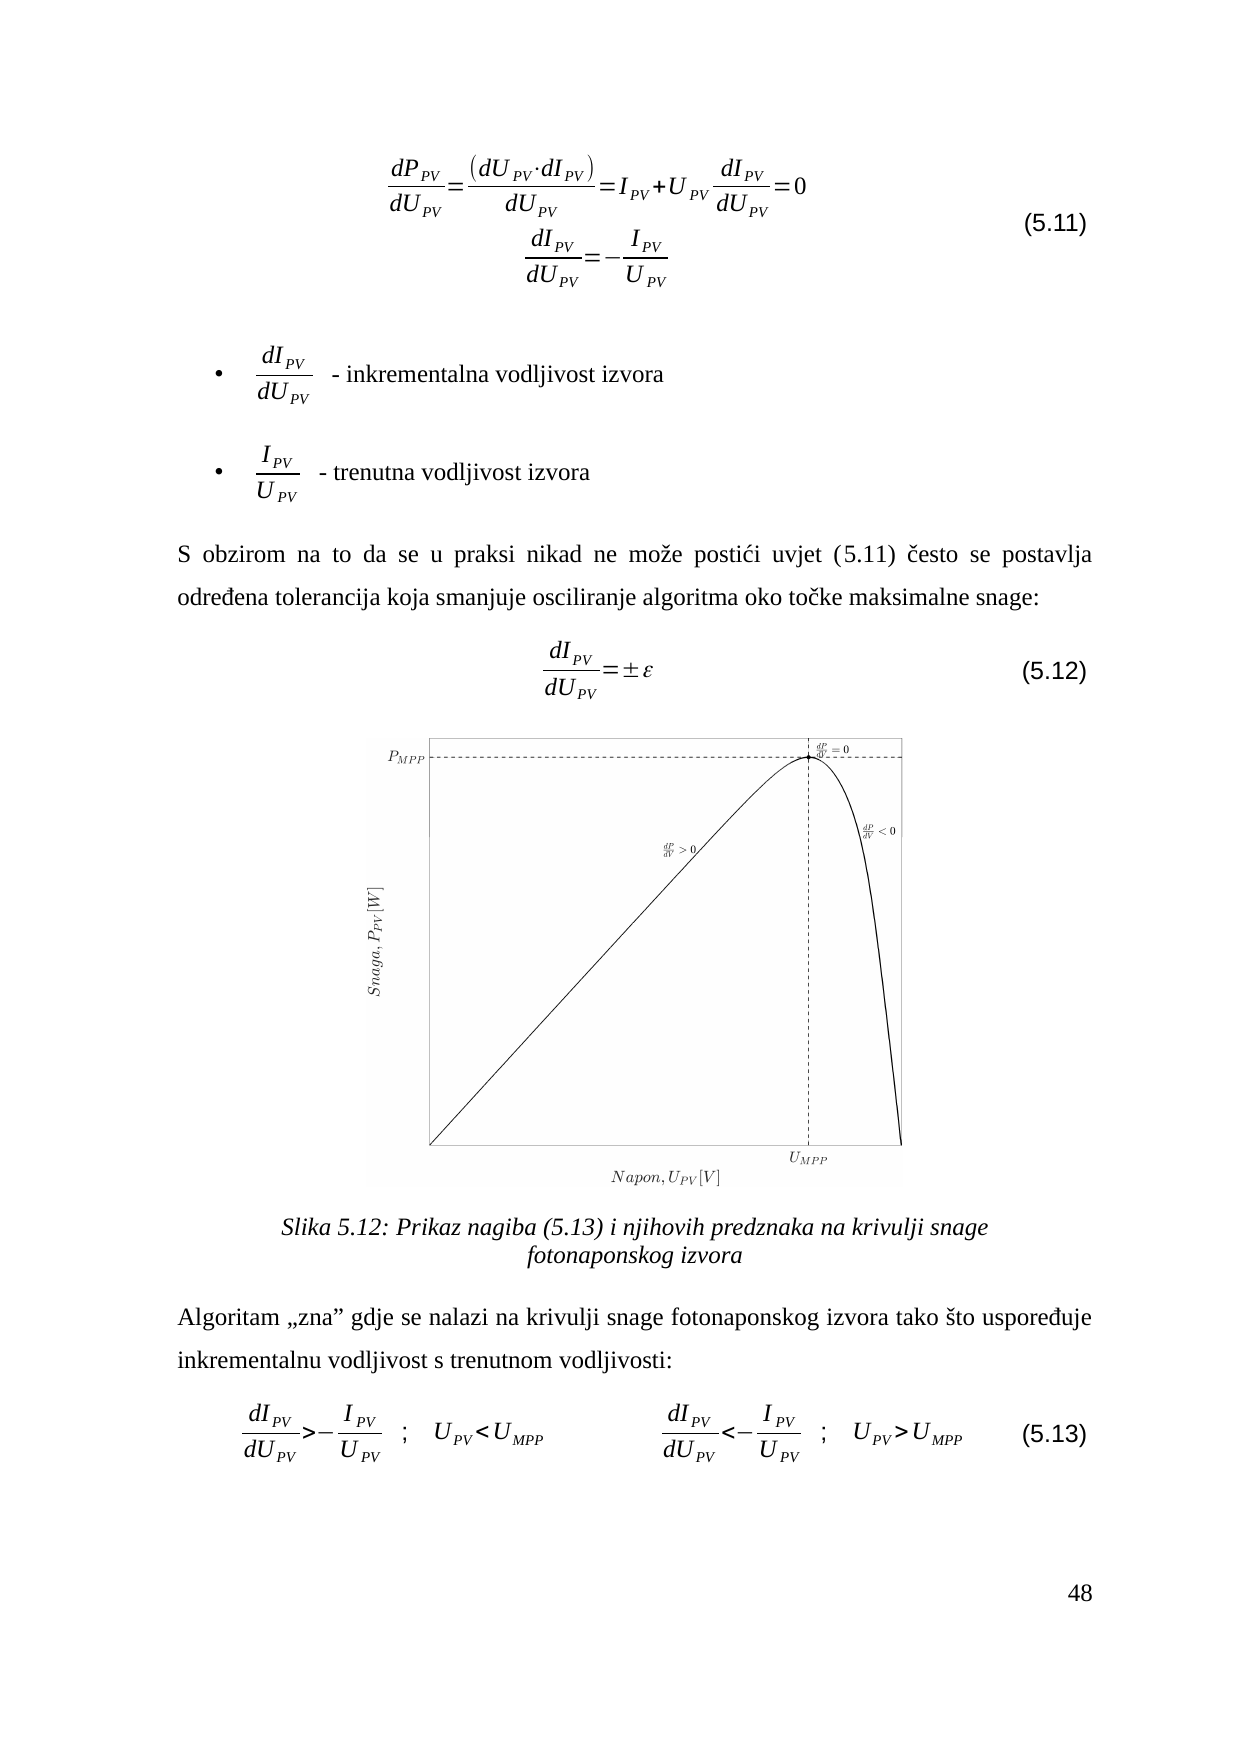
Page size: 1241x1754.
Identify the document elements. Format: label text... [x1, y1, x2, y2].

list - inkrementalna vodljivost izvora [214, 342, 1093, 408]
table_header (5.13) [1015, 1394, 1093, 1476]
table_header [177, 148, 1015, 301]
text Slika 5.12: Prikaz nagiba (5.13) i njihovih predznaka na krivulji snage fotonaponskog izvora [269, 1212, 1001, 1269]
text Algoritam „zna” gdje se nalazi na krivulji snage fotonaponskog izvora tako što uspoređuje inkrementalnu vodljivost s trenutnom vodljivosti: [177, 1302, 1093, 1374]
picture [366, 738, 903, 1187]
table_header ; [608, 1394, 1015, 1476]
table_header ; [177, 1394, 608, 1476]
list - trenutna vodljivost izvora [214, 440, 1093, 507]
table_header (5.12) [1015, 631, 1093, 713]
text S obzirom na to da se u praksi nikad ne može postići uvjet (5.11) često se postavlja određena tolerancija koja smanjuje osciliranje algoritma oko točke maksimalne snage: [177, 539, 1093, 611]
table_header (5.11) [1015, 148, 1093, 301]
table_header [177, 631, 1015, 713]
